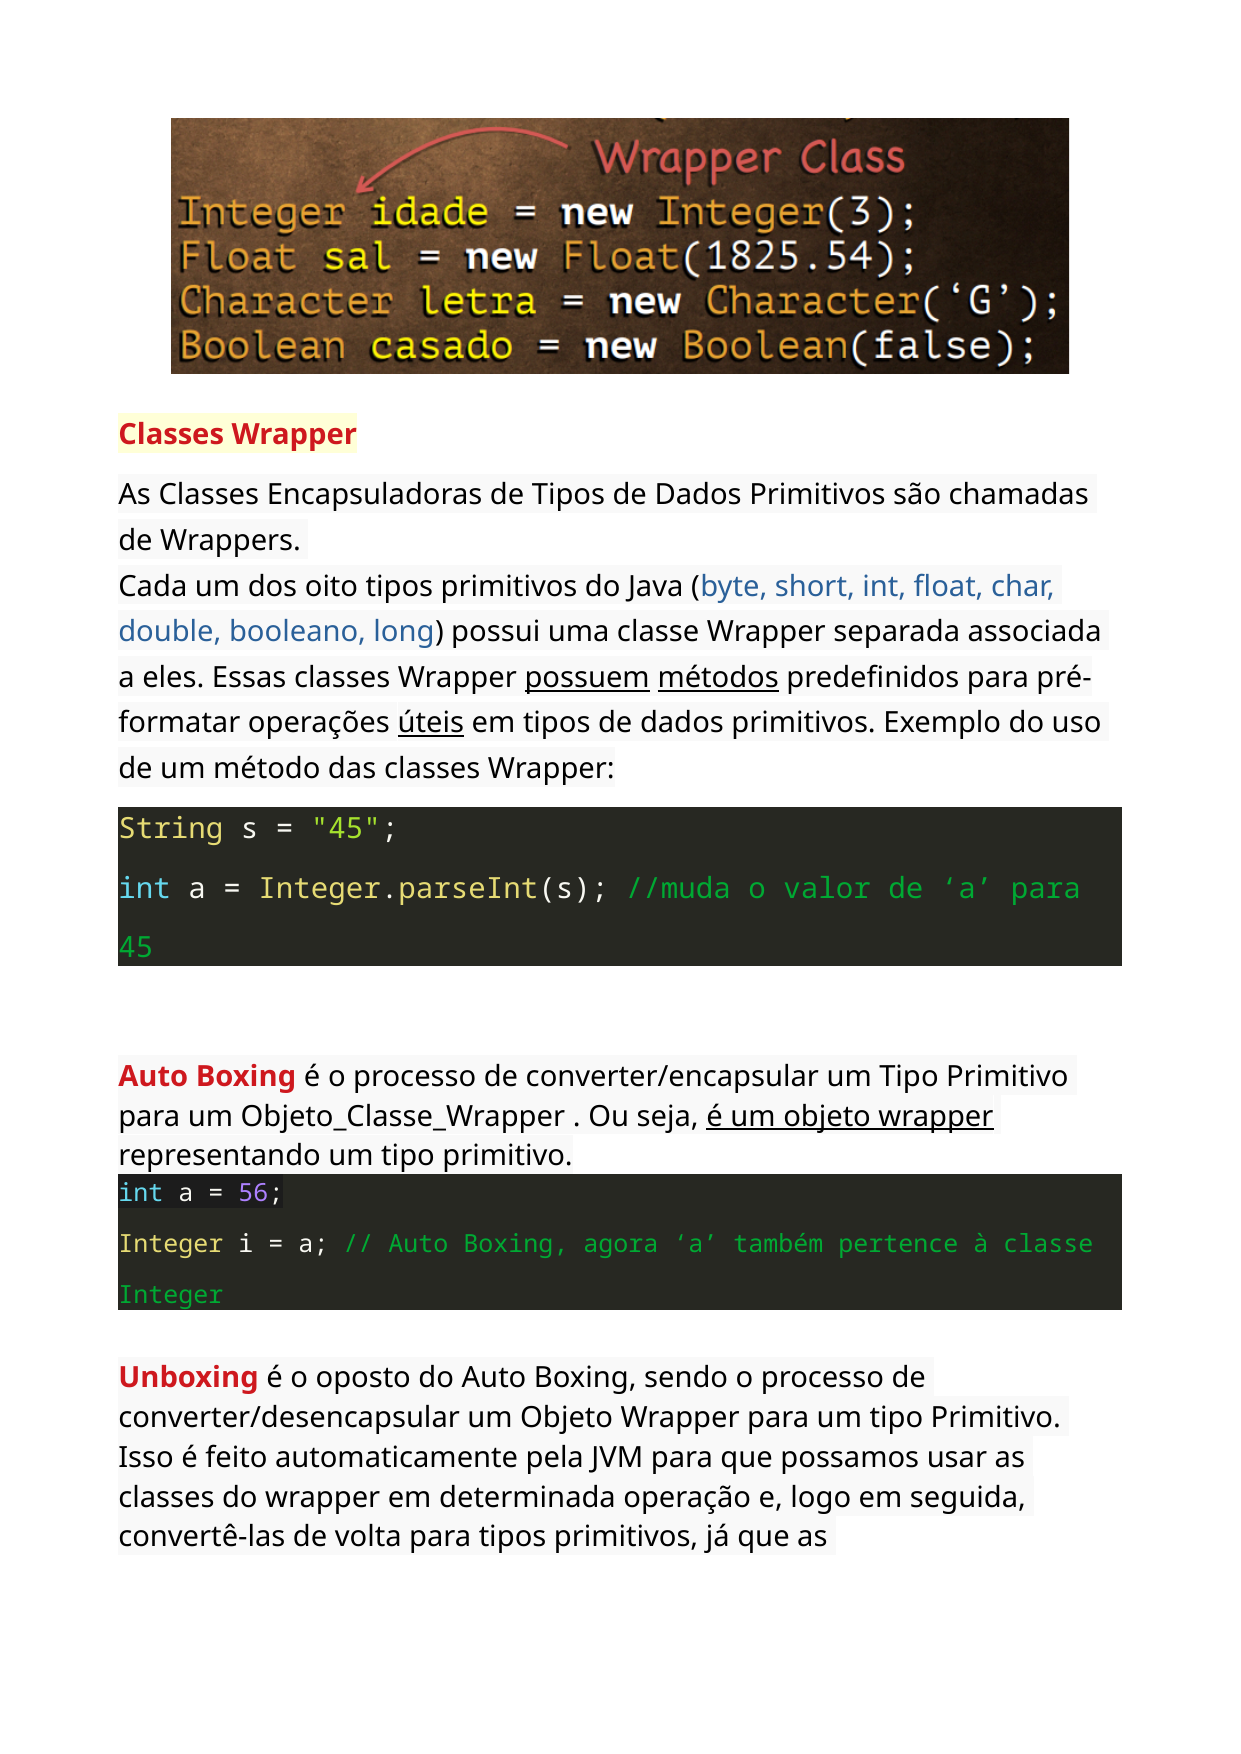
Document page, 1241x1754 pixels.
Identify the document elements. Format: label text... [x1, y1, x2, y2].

text int a = Integer.parseInt(s); //muda o valor de ‘a’ para 45 [118, 867, 1122, 966]
text int a = 56; [118, 1174, 1122, 1208]
text Unboxing é o oposto do Auto Boxing, sendo o processo de converter/desencapsular um Objeto Wrapper para um tipo Primitivo. Isso é feito automaticamente pela JVM para que possamos usar as classes do wrapper em determinada operação e, logo em seguida, convertê-las de volta para tipos primitivos, já que as [118, 1357, 1122, 1555]
picture [171, 118, 1070, 374]
text String s = "45"; [118, 807, 1122, 847]
text As Classes Encapsuladoras de Tipos de Dados Primitivos são chamadas de Wrappers. Cada um dos oito tipos primitivos do Java (byte, short, int, float, char, double, booleano, long) possui uma classe Wrapper separada associada a eles. Essas classes Wrapper possuem métodos predefinidos para pré-formatar operações úteis em tipos de dados primitivos. Exemplo do uso de um método das classes Wrapper: [118, 473, 1122, 787]
text Integer i = a; // Auto Boxing, agora ‘a’ também pertence à classe Integer [118, 1225, 1122, 1310]
text Auto Boxing é o processo de converter/encapsular um Tipo Primitivo para um Objeto_Classe_Wrapper . Ou seja, é um objeto wrapper representando um tipo primitivo. [118, 1055, 1122, 1174]
text Classes Wrapper [118, 413, 1122, 453]
